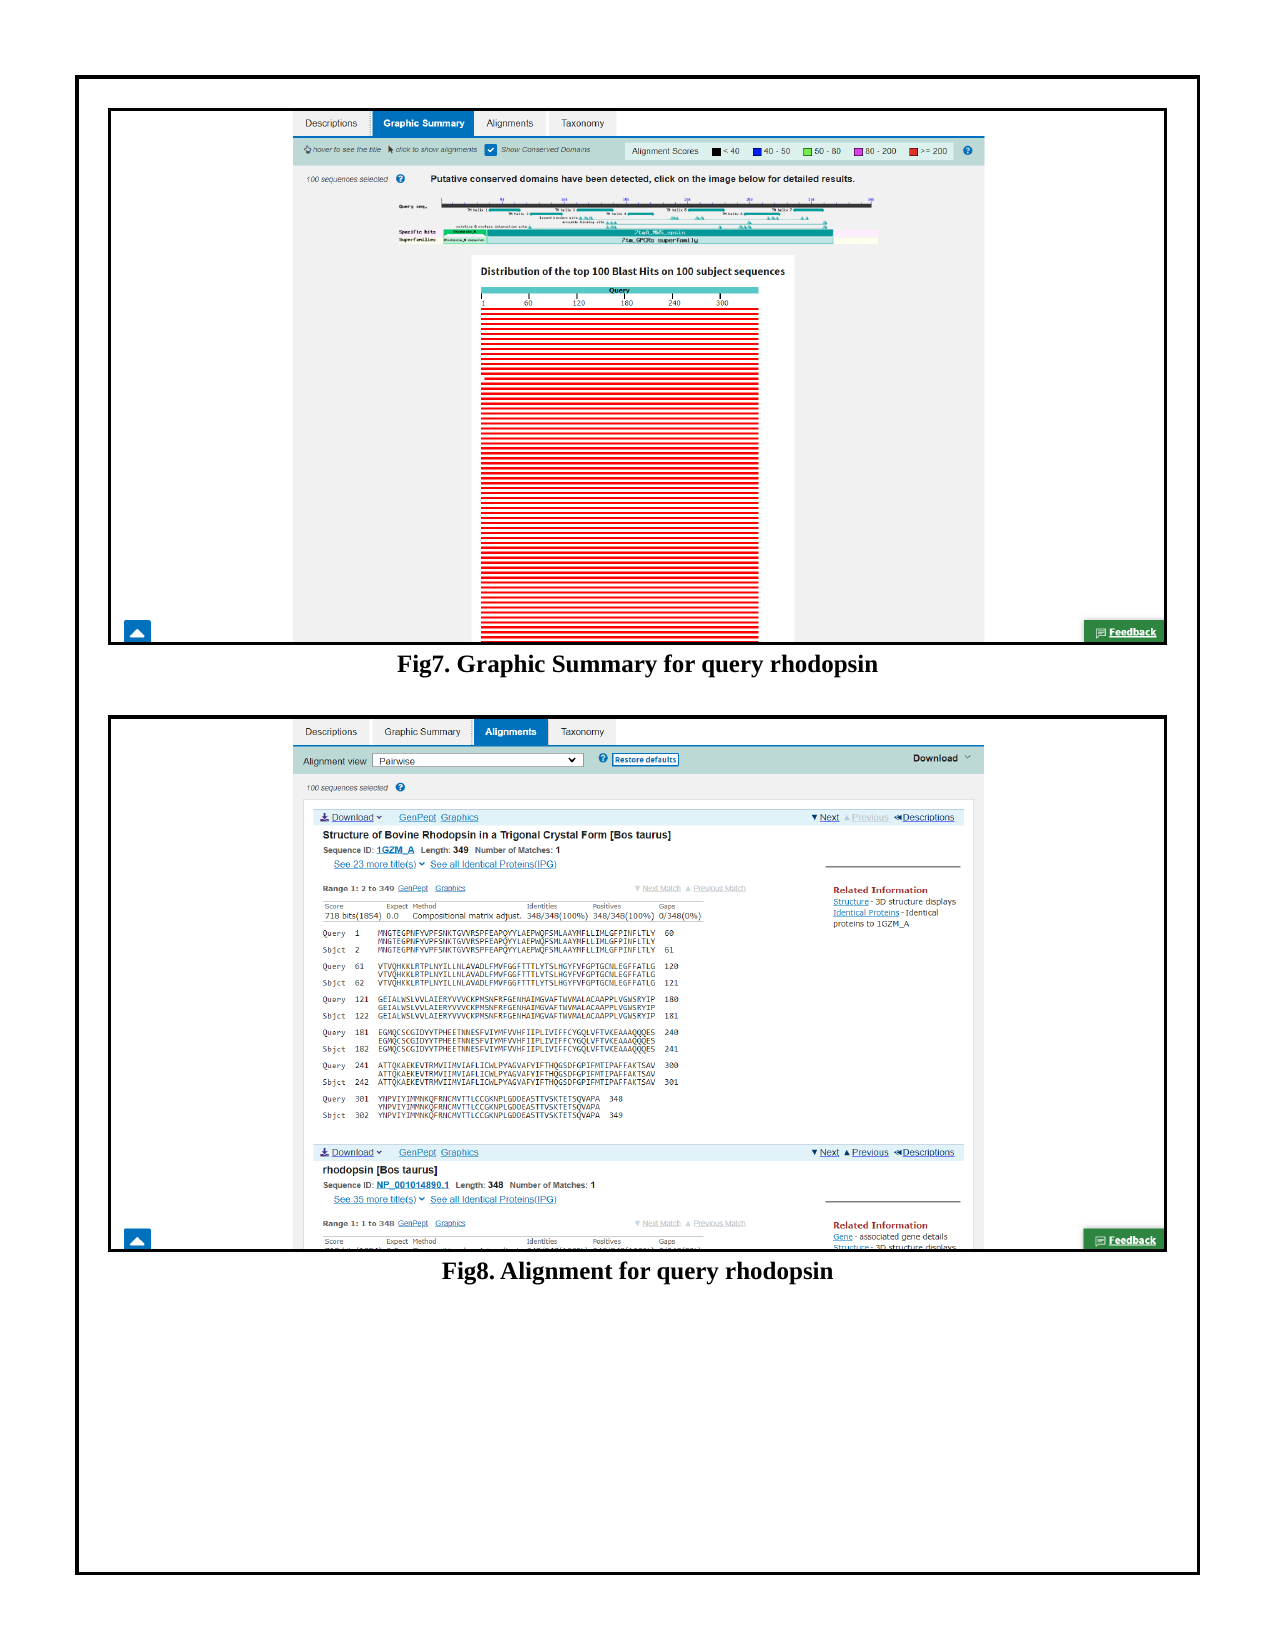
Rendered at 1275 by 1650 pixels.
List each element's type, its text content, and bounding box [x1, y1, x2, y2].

text Fig7. Graphic Summary for query rhodopsin [108, 645, 1167, 678]
text Fig8. Alignment for query rhodopsin [108, 1252, 1167, 1285]
